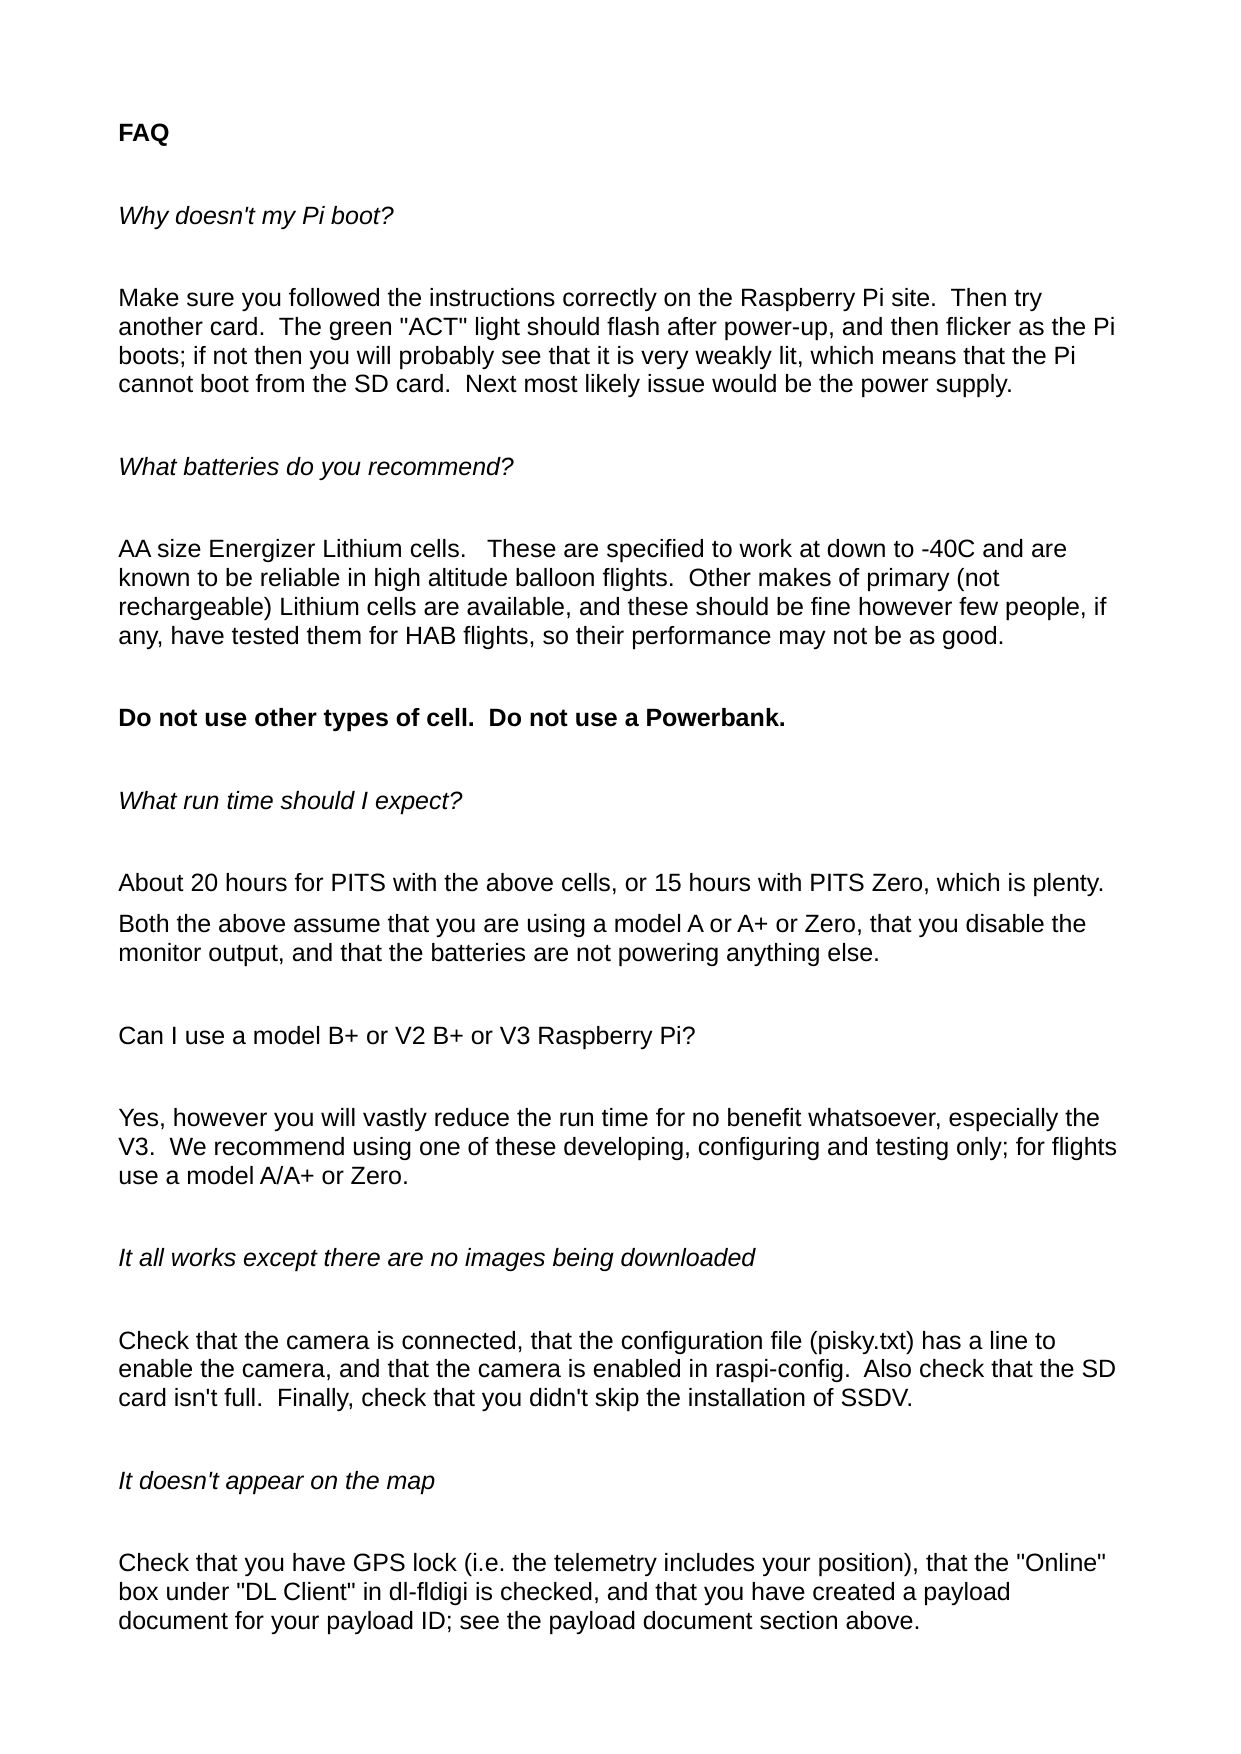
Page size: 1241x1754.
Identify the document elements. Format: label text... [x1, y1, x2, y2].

text Check that you have GPS lock (i.e. the telemetry includes your position), that the "Online" box under "DL Client" in dl-fldigi is checked, and that you have created a payload document for your payload ID; see the payload document section above. [118, 1548, 1122, 1634]
text FAQ [118, 118, 1122, 147]
text What run time should I expect? [118, 786, 1122, 814]
text Why doesn't my Pi boot? [118, 201, 1122, 229]
text Do not use other types of cell. Do not use a Powerbank. [118, 703, 1122, 732]
text About 20 hours for PITS with the above cells, or 15 hours with PITS Zero, which is plenty. [118, 868, 1122, 897]
text It all works except there are no images being downloaded [118, 1243, 1122, 1272]
text Make sure you followed the instructions correctly on the Raspberry Pi site. Then try another card. The green "ACT" light should flash after power-up, and then flicker as the Pi boots; if not then you will probably see that it is very weakly lit, which means that the Pi cannot boot from the SD card. Next most likely issue would be the power supply. [118, 283, 1122, 398]
text What batteries do you recommend? [118, 452, 1122, 481]
text Can I use a model B+ or V2 B+ or V3 Raspberry Pi? [118, 1021, 1122, 1049]
text AA size Energizer Lithium cells. These are specified to work at down to -40C and are known to be reliable in high altitude balloon flights. Other makes of primary (not rechargeable) Lithium cells are available, and these should be fine however few people, if any, have tested them for HAB flights, so their performance may not be as good. [118, 534, 1122, 649]
text Both the above assume that you are using a model A or A+ or Zero, that you disable the monitor output, and that the batteries are not powering anything else. [118, 909, 1122, 967]
text Check that the camera is connected, that the configuration file (pisky.txt) has a line to enable the camera, and that the camera is enabled in raspi-config. Also check that the SD card isn't full. Finally, check that you didn't skip the installation of SSDV. [118, 1326, 1122, 1412]
text Yes, however you will vastly reduce the run time for no benefit whatsoever, especially the V3. We recommend using one of these developing, configuring and testing only; for flights use a model A/A+ or Zero. [118, 1103, 1122, 1189]
text It doesn't appear on the map [118, 1466, 1122, 1494]
